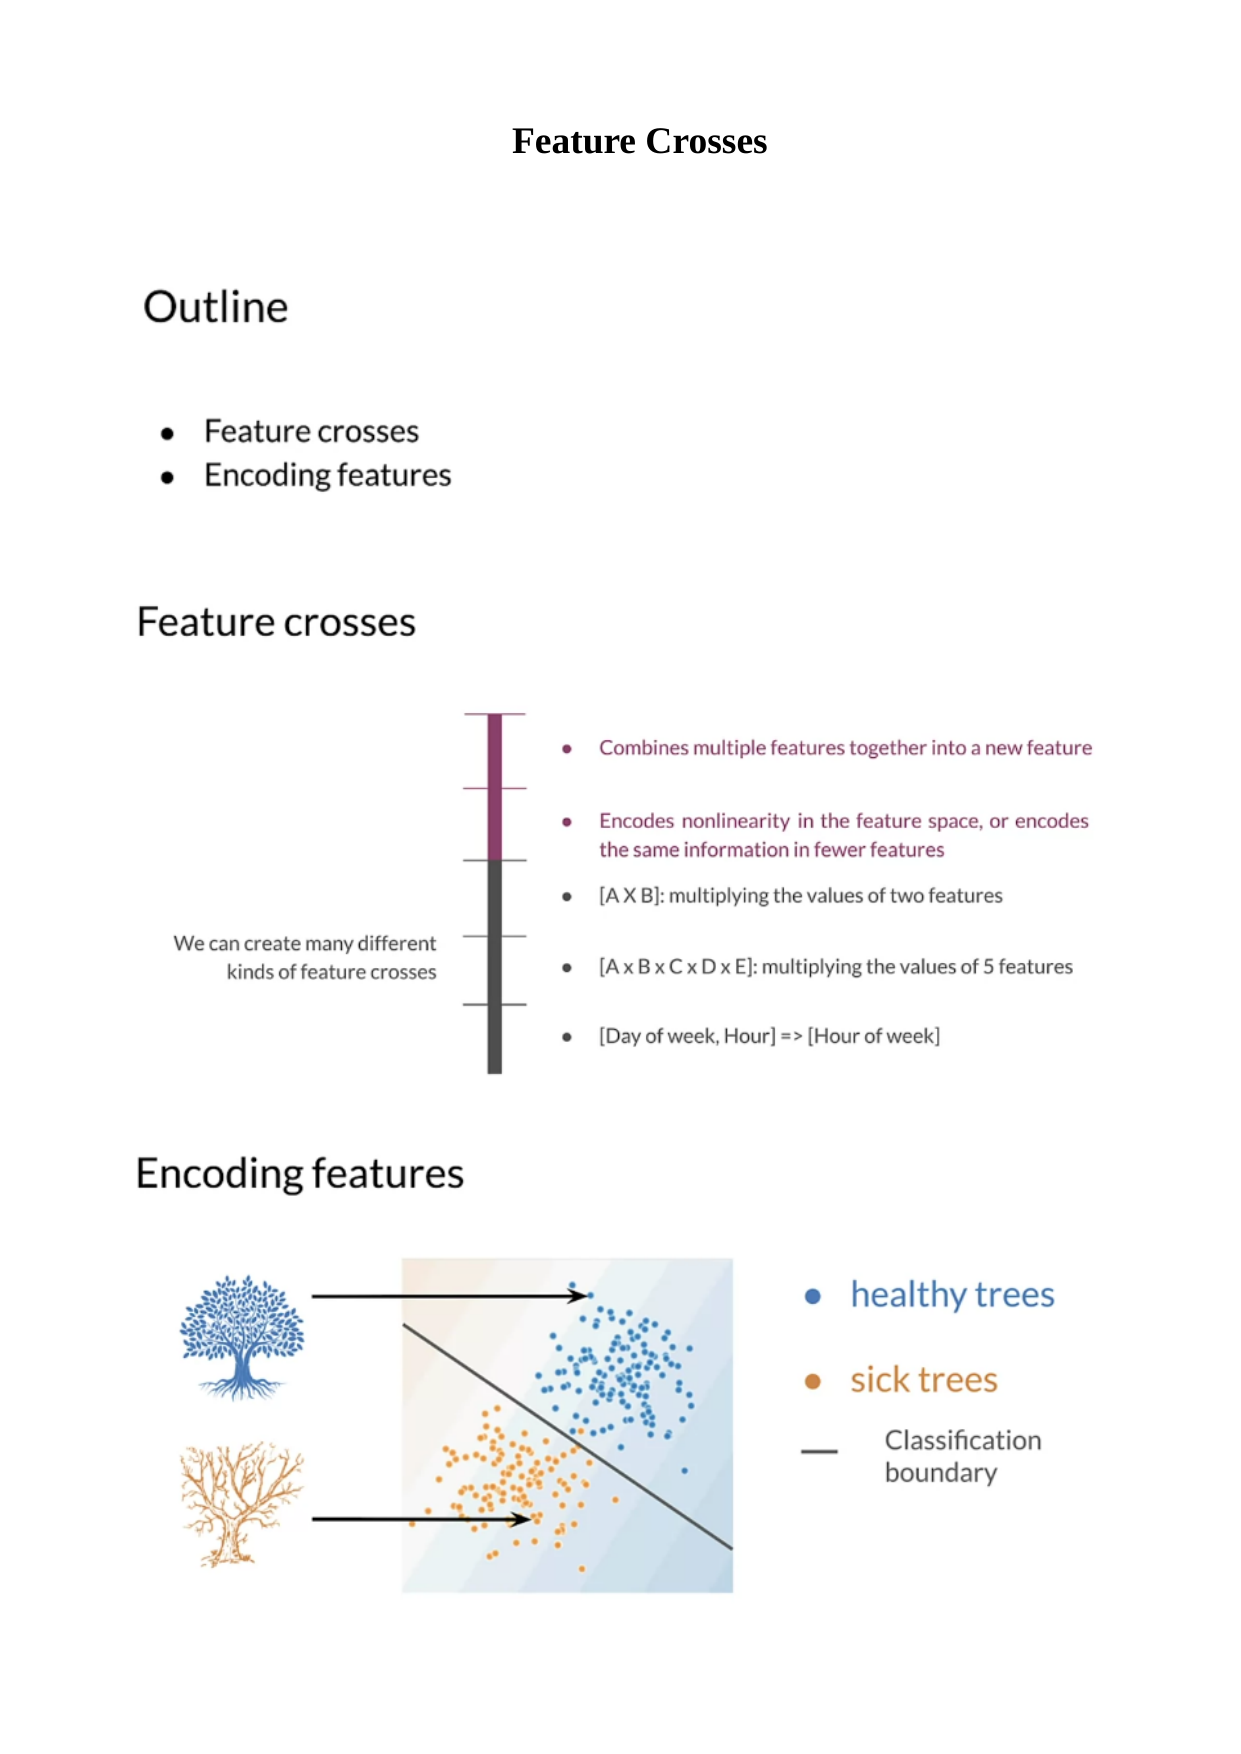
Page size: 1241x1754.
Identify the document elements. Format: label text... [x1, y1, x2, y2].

picture [118, 1143, 1123, 1605]
picture [118, 276, 1123, 510]
picture [118, 596, 1123, 1087]
subtitle Feature Crosses [118, 118, 1122, 161]
